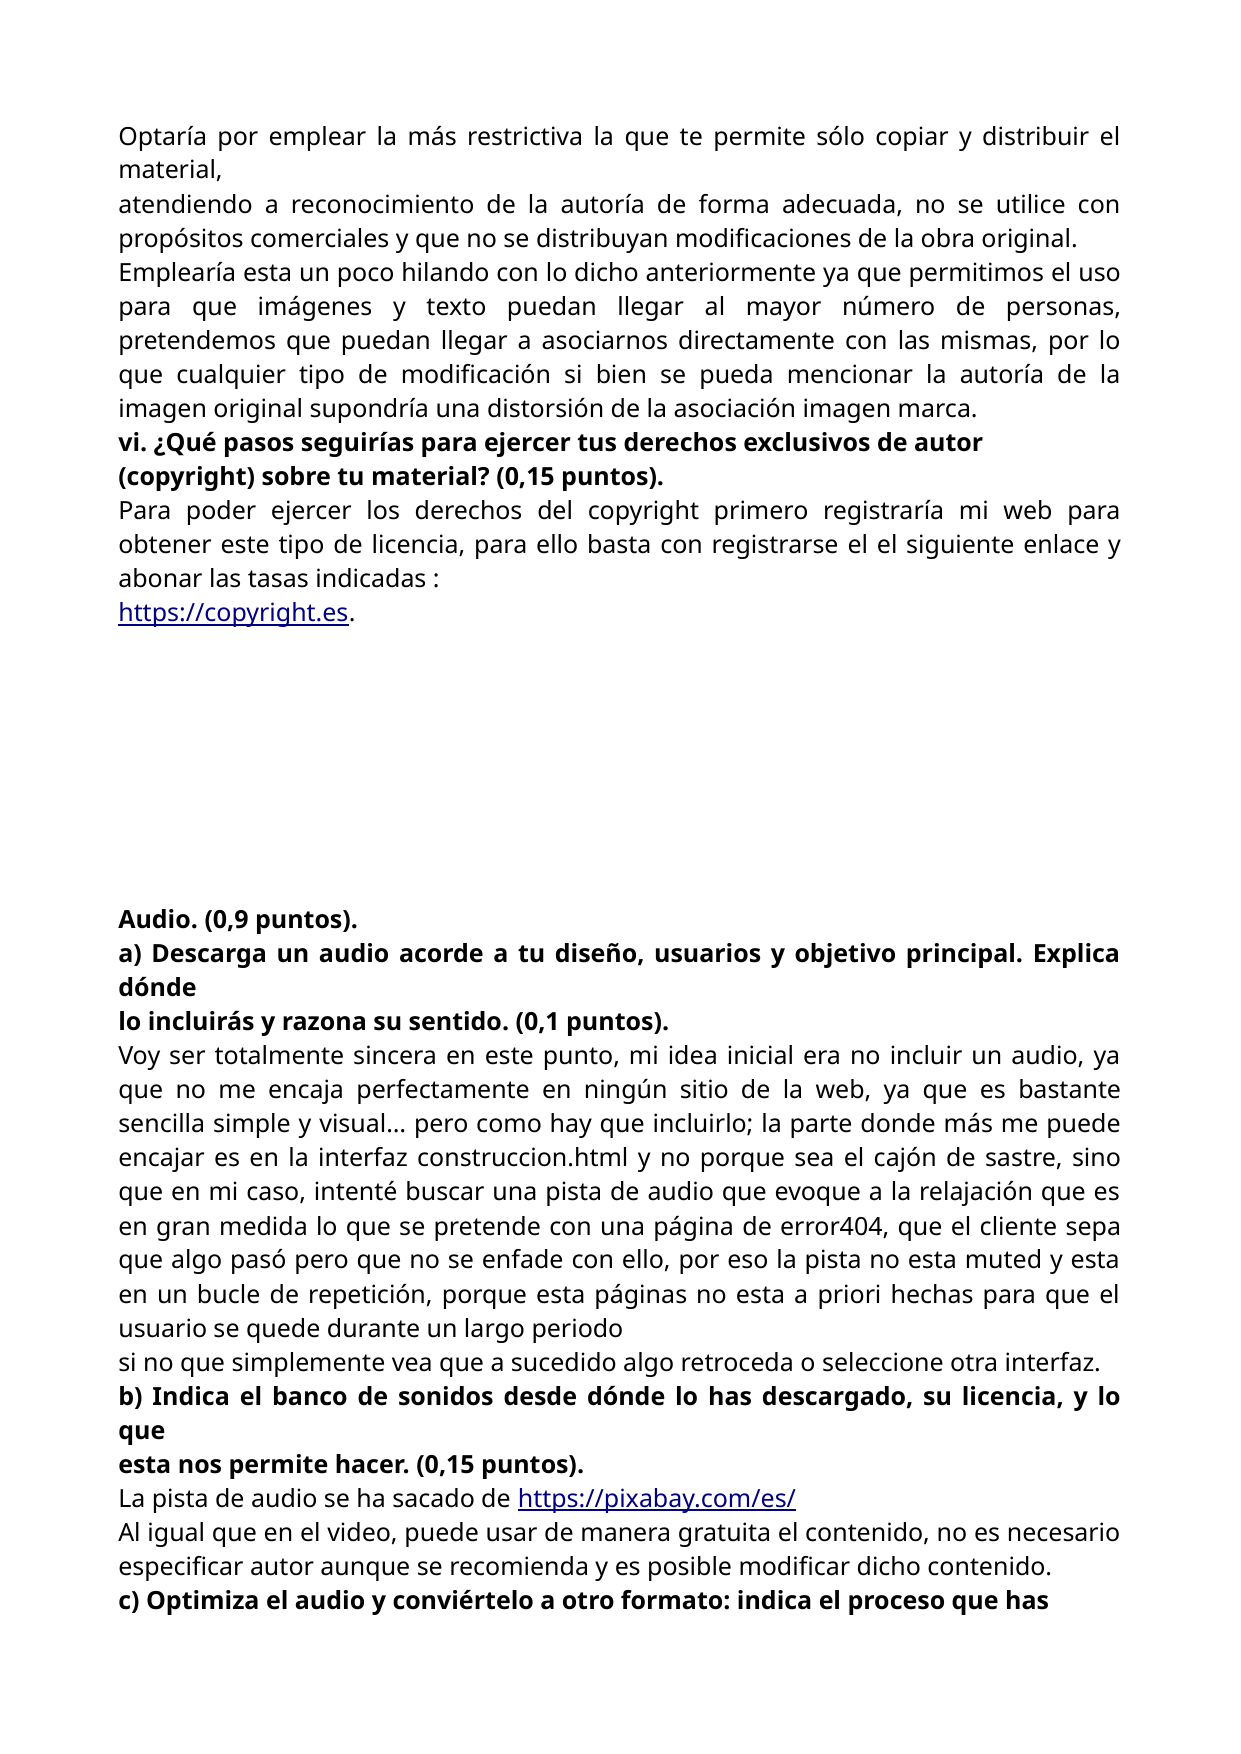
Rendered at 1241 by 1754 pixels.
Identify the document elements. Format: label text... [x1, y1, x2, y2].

text Optaría por emplear la más restrictiva la que te permite sólo copiar y distribuir el material, [118, 118, 1122, 186]
text b) Indica el banco de sonidos desde dónde lo has descargado, su licencia, y lo que [118, 1378, 1122, 1447]
text lo incluirás y razona su sentido. (0,1 puntos). [118, 1004, 1122, 1038]
text atendiendo a reconocimiento de la autoría de forma adecuada, no se utilice con propósitos comerciales y que no se distribuyan modificaciones de la obra original. [118, 186, 1122, 254]
text Audio. (0,9 puntos). [118, 902, 1122, 936]
text vi. ¿Qué pasos seguirías para ejercer tus derechos exclusivos de autor [118, 425, 1122, 459]
text c) Optimiza el audio y conviértelo a otro formato: indica el proceso que has [118, 1583, 1122, 1617]
text Emplearía esta un poco hilando con lo dicho anteriormente ya que permitimos el uso para que imágenes y texto puedan llegar al mayor número de personas, pretendemos que puedan llegar a asociarnos directamente con las mismas, por lo que cualquier tipo de modificación si bien se pueda mencionar la autoría de la imagen original supondría una distorsión de la asociación imagen marca. [118, 254, 1122, 425]
text a) Descarga un audio acorde a tu diseño, usuarios y objetivo principal. Explica dónde [118, 936, 1122, 1004]
text esta nos permite hacer. (0,15 puntos). [118, 1447, 1122, 1481]
text (copyright) sobre tu material? (0,15 puntos). [118, 459, 1122, 493]
text Al igual que en el video, puede usar de manera gratuita el contenido, no es necesario especificar autor aunque se recomienda y es posible modificar dicho contenido. [118, 1515, 1122, 1583]
text si no que simplemente vea que a sucedido algo retroceda o seleccione otra interfaz. [118, 1344, 1122, 1378]
text Para poder ejercer los derechos del copyright primero registraría mi web para obtener este tipo de licencia, para ello basta con registrarse el el siguiente enlace y abonar las tasas indicadas : [118, 493, 1122, 595]
text https://copyright.es. [118, 595, 1122, 629]
text Voy ser totalmente sincera en este punto, mi idea inicial era no incluir un audio, ya que no me encaja perfectamente en ningún sitio de la web, ya que es bastante sencilla simple y visual… pero como hay que incluirlo; la parte donde más me puede encajar es en la interfaz construccion.html y no porque sea el cajón de sastre, sino que en mi caso, intenté buscar una pista de audio que evoque a la relajación que es en gran medida lo que se pretende con una página de error404, que el cliente sepa que algo pasó pero que no se enfade con ello, por eso la pista no esta muted y esta en un bucle de repetición, porque esta páginas no esta a priori hechas para que el usuario se quede durante un largo periodo [118, 1038, 1122, 1344]
text La pista de audio se ha sacado de https://pixabay.com/es/ [118, 1481, 1122, 1515]
